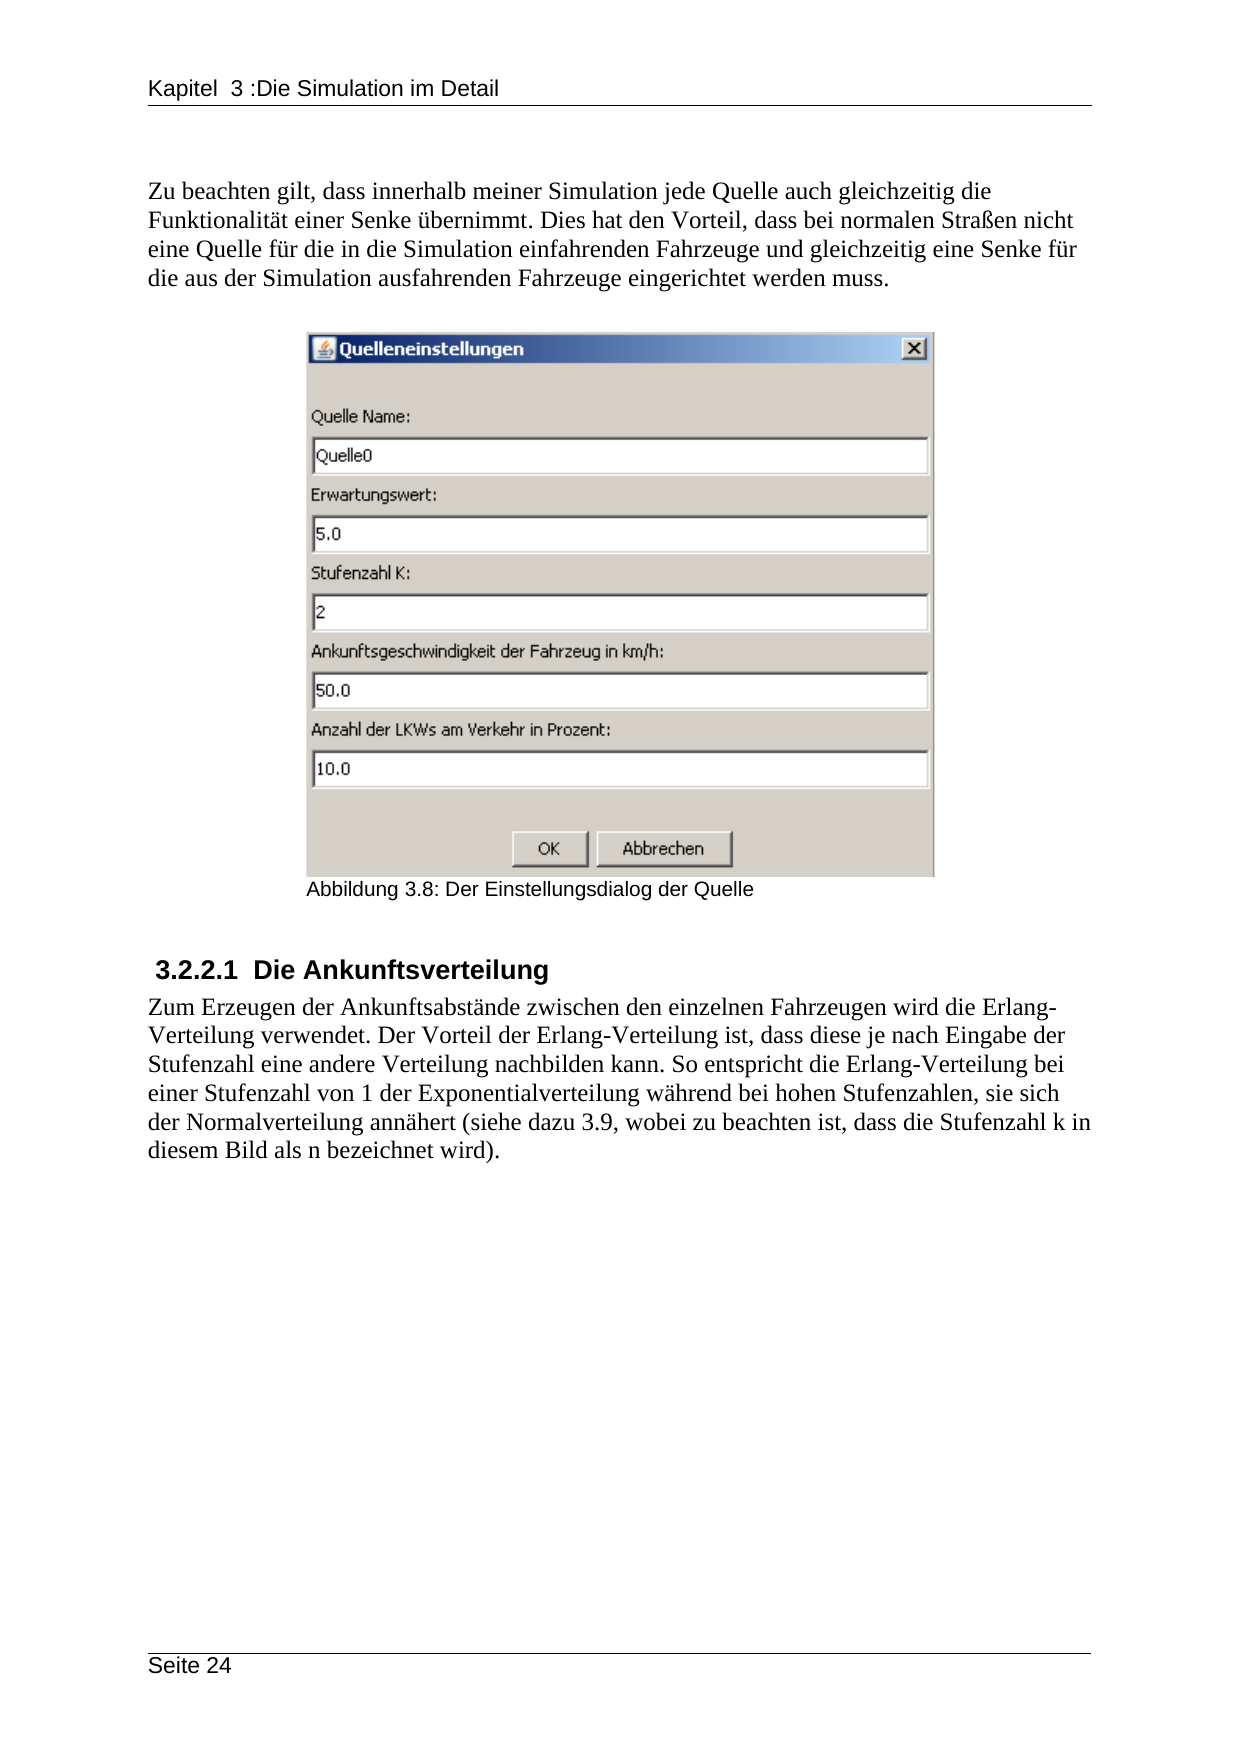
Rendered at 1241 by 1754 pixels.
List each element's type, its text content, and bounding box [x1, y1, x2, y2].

text Abbildung 3.8: Der Einstellungsdialog der Quelle [306, 877, 934, 900]
text Zu beachten gilt, dass innerhalb meiner Simulation jede Quelle auch gleichzeitig die Funktionalität einer Senke übernimmt. Dies hat den Vorteil, dass bei normalen Straßen nicht eine Quelle für die in die Simulation einfahrenden Fahrzeuge und gleichzeitig eine Senke für die aus der Simulation ausfahrenden Fahrzeuge eingerichtet werden muss. [148, 176, 1092, 291]
picture [306, 332, 935, 877]
subtitle Die Ankunftsverteilung [148, 954, 1092, 985]
text Zum Erzeugen der Ankunftsabstände zwischen den einzelnen Fahrzeugen wird die Erlang-Verteilung verwendet. Der Vorteil der Erlang-Verteilung ist, dass diese je nach Eingabe der Stufenzahl eine andere Verteilung nachbilden kann. So entspricht die Erlang-Verteilung bei einer Stufenzahl von 1 der Exponentialverteilung während bei hohen Stufenzahlen, sie sich der Normalverteilung annähert (siehe dazu Abbildung 3.9, wobei zu beachten ist, dass die Stufenzahl k in diesem Bild als n bezeichnet wird). [148, 992, 1092, 1164]
